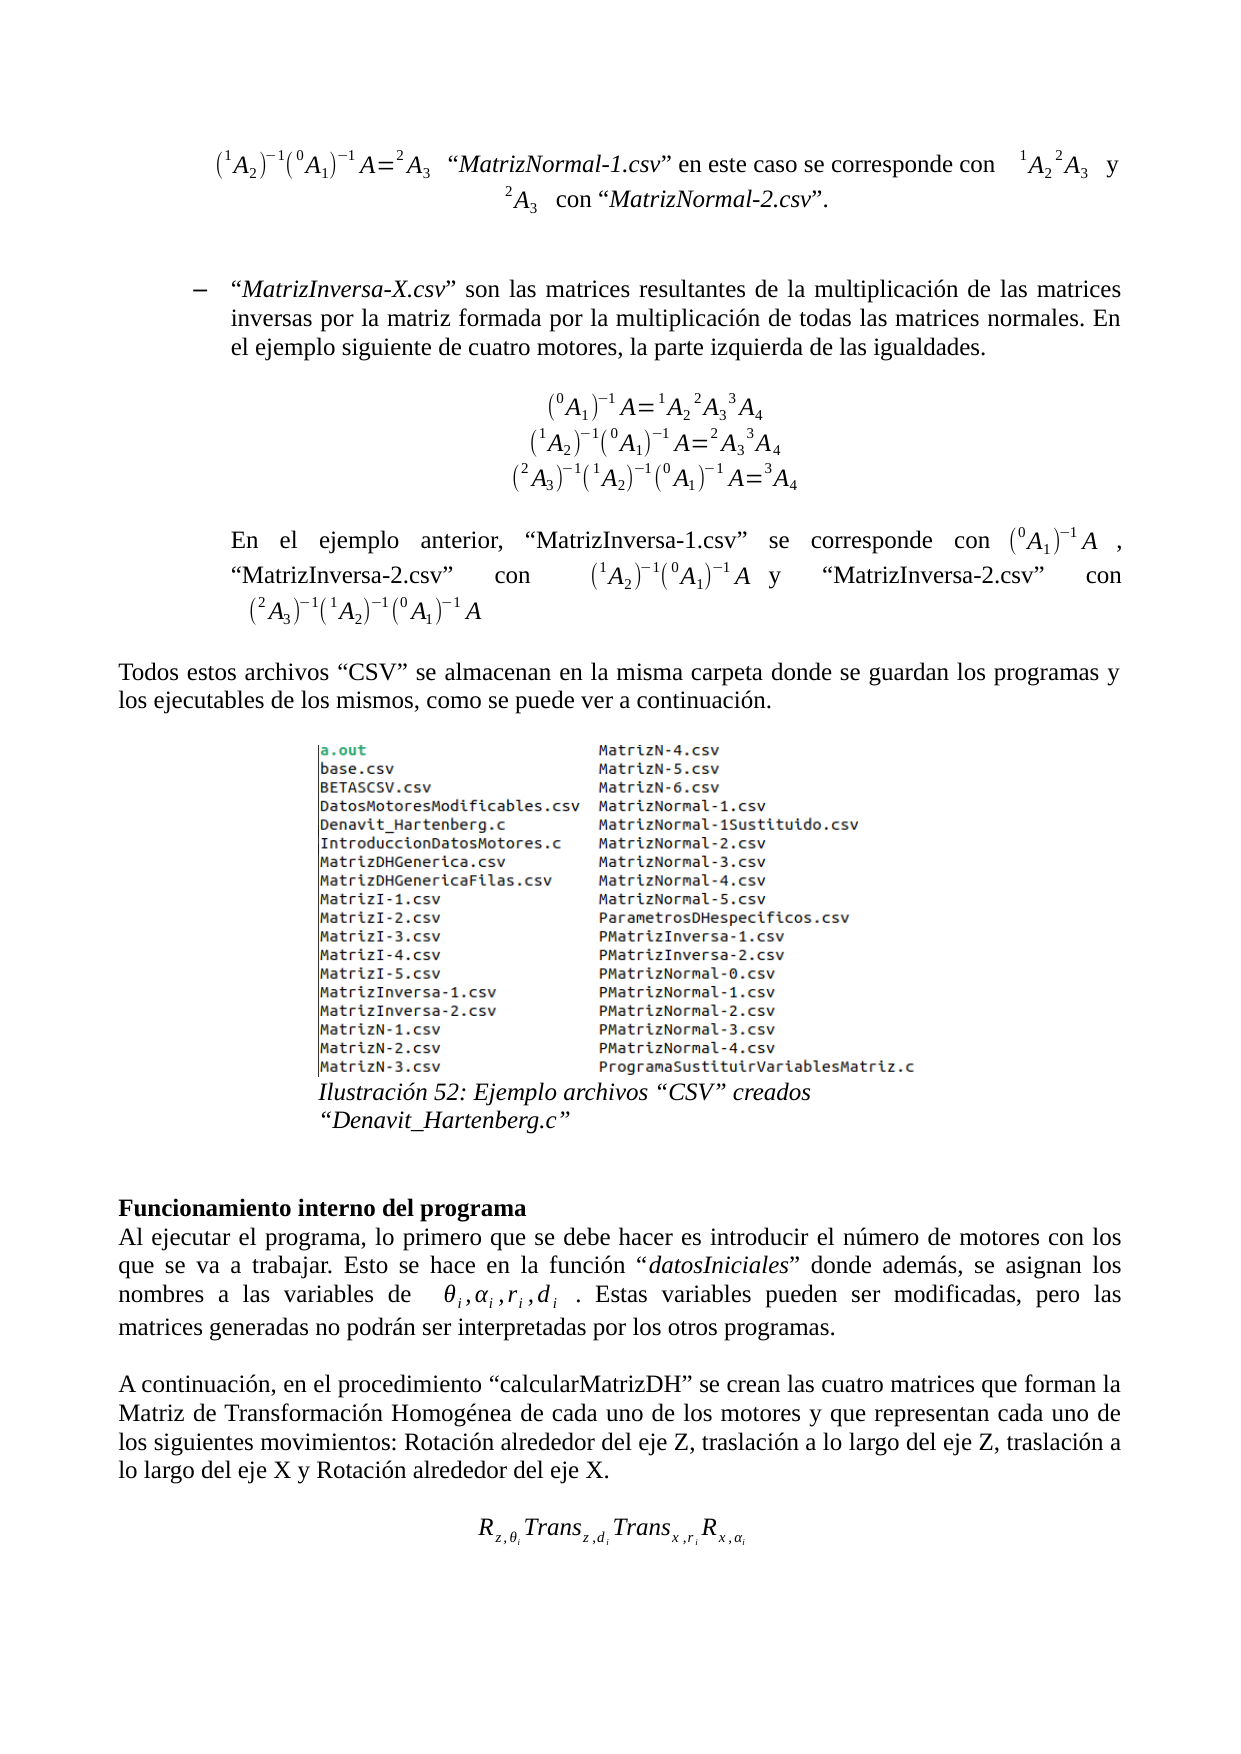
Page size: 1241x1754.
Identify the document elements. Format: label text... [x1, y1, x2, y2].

text Todos estos archivos “CSV” se almacenan en la misma carpeta donde se guardan los programas y los ejecutables de los mismos, como se puede ver a continuación. [118, 657, 1122, 714]
text Al ejecutar el programa, lo primero que se debe hacer es introducir el número de motores con los que se va a trabajar. Esto se hace en la función “datosIniciales” donde además, se asignan los nombres a las variables de . Estas variables pueden ser modificadas, pero las matrices generadas no podrán ser interpretadas por los otros programas. [118, 1222, 1122, 1340]
text Funcionamiento interno del programa [118, 1193, 1122, 1222]
text Ilustración 52: Ejemplo archivos “CSV” creados “Denavit_Hartenberg.c” [318, 1077, 922, 1134]
list “MatrizNormal-1.csv” en este caso se corresponde con y con “MatrizNormal-2.csv”. [156, 147, 1122, 217]
text A continuación, en el procedimiento “calcularMatrizDH” se crean las cuatro matrices que forman la Matriz de Transformación Homogénea de cada uno de los motores y que representan cada uno de los siguientes movimientos: Rotación alrededor del eje Z, traslación a lo largo del eje Z, traslación a lo largo del eje X y Rotación alrededor del eje X. [118, 1369, 1122, 1484]
list “MatrizInversa-X.csv” son las matrices resultantes de la multiplicación de las matrices inversas por la matriz formada por la multiplicación de todas las matrices normales. En el ejemplo siguiente de cuatro motores, la parte izquierda de las igualdades. [193, 274, 1122, 361]
list En el ejemplo anterior, “MatrizInversa-1.csv” se corresponde con, “MatrizInversa-2.csv” con y “MatrizInversa-2.csv” con [193, 523, 1122, 628]
